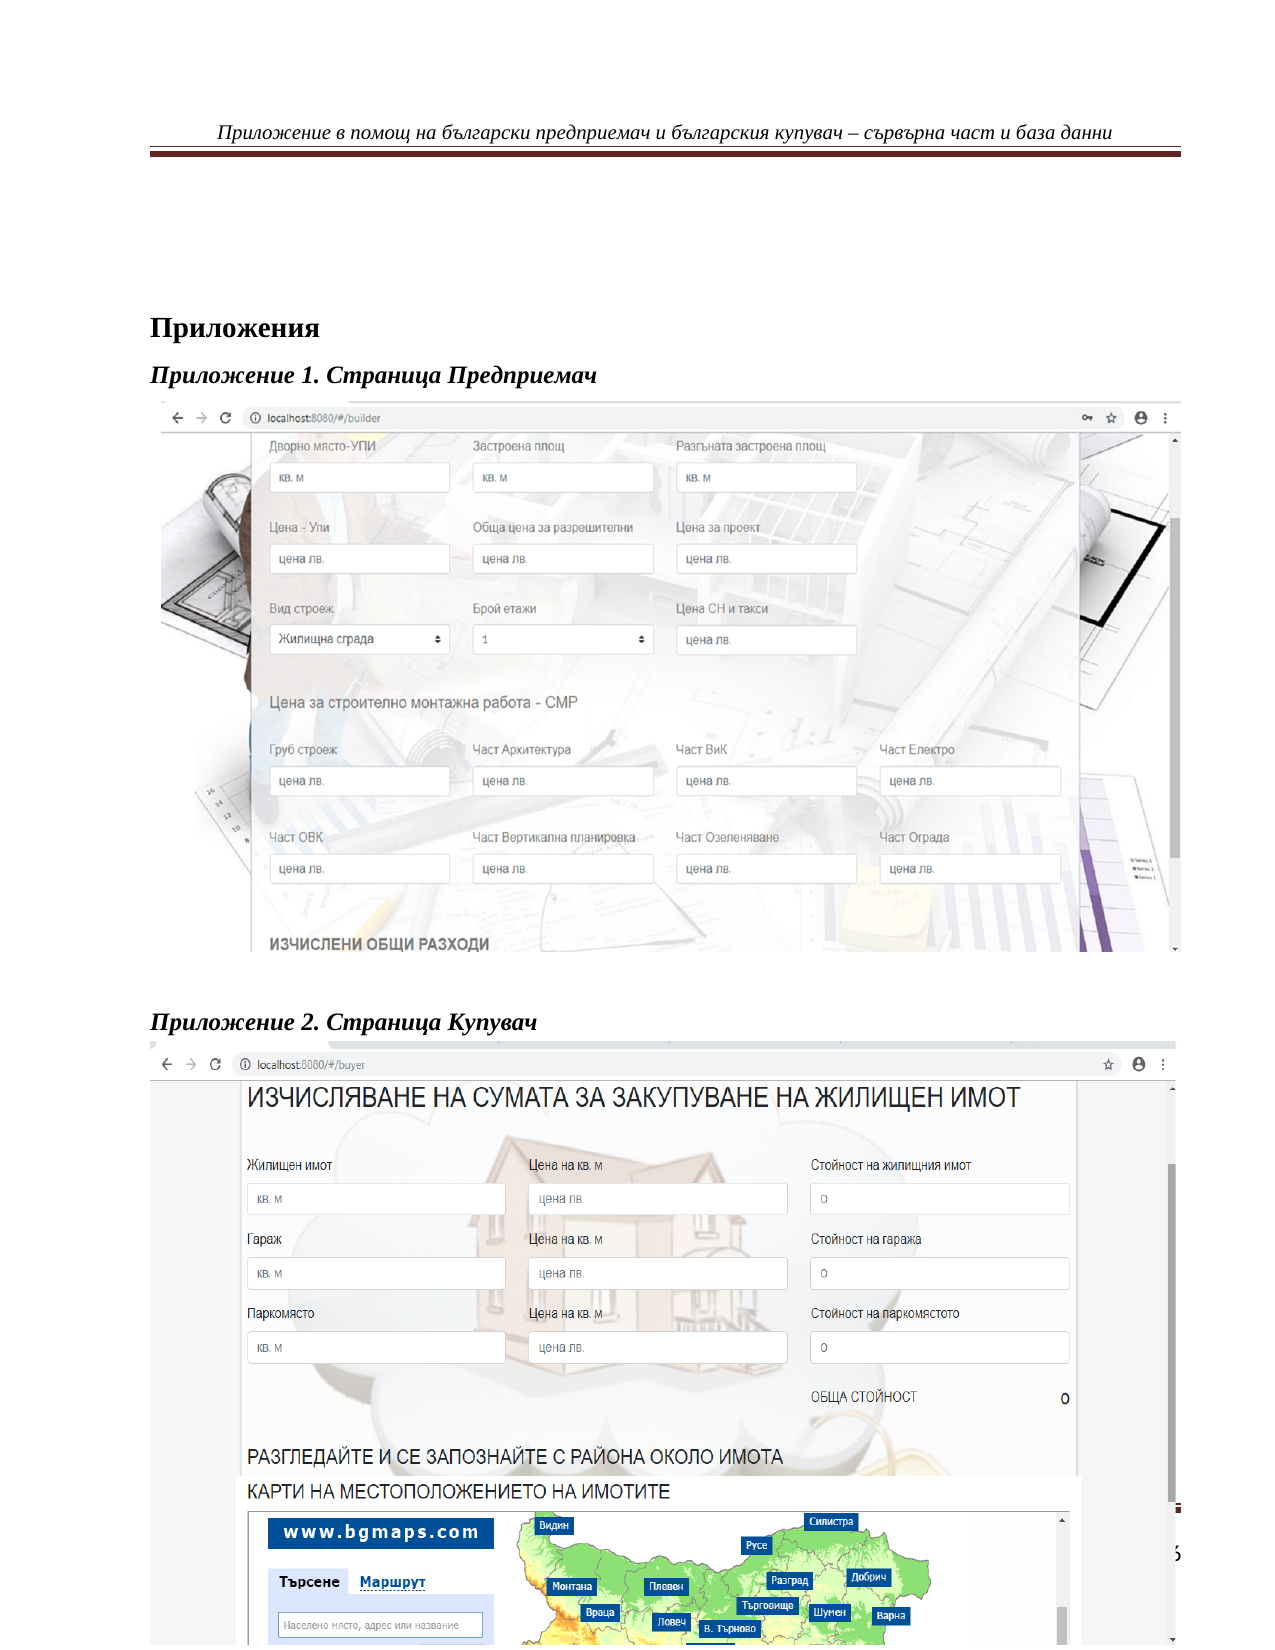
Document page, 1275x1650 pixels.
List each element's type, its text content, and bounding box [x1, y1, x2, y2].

text Приложение 2. Страница Купувач [150, 1007, 1181, 1036]
text Приложения [150, 310, 1181, 344]
text Приложение 1. Страница Предприемач [150, 360, 1181, 389]
picture [150, 1041, 1176, 1645]
picture [161, 401, 1175, 952]
